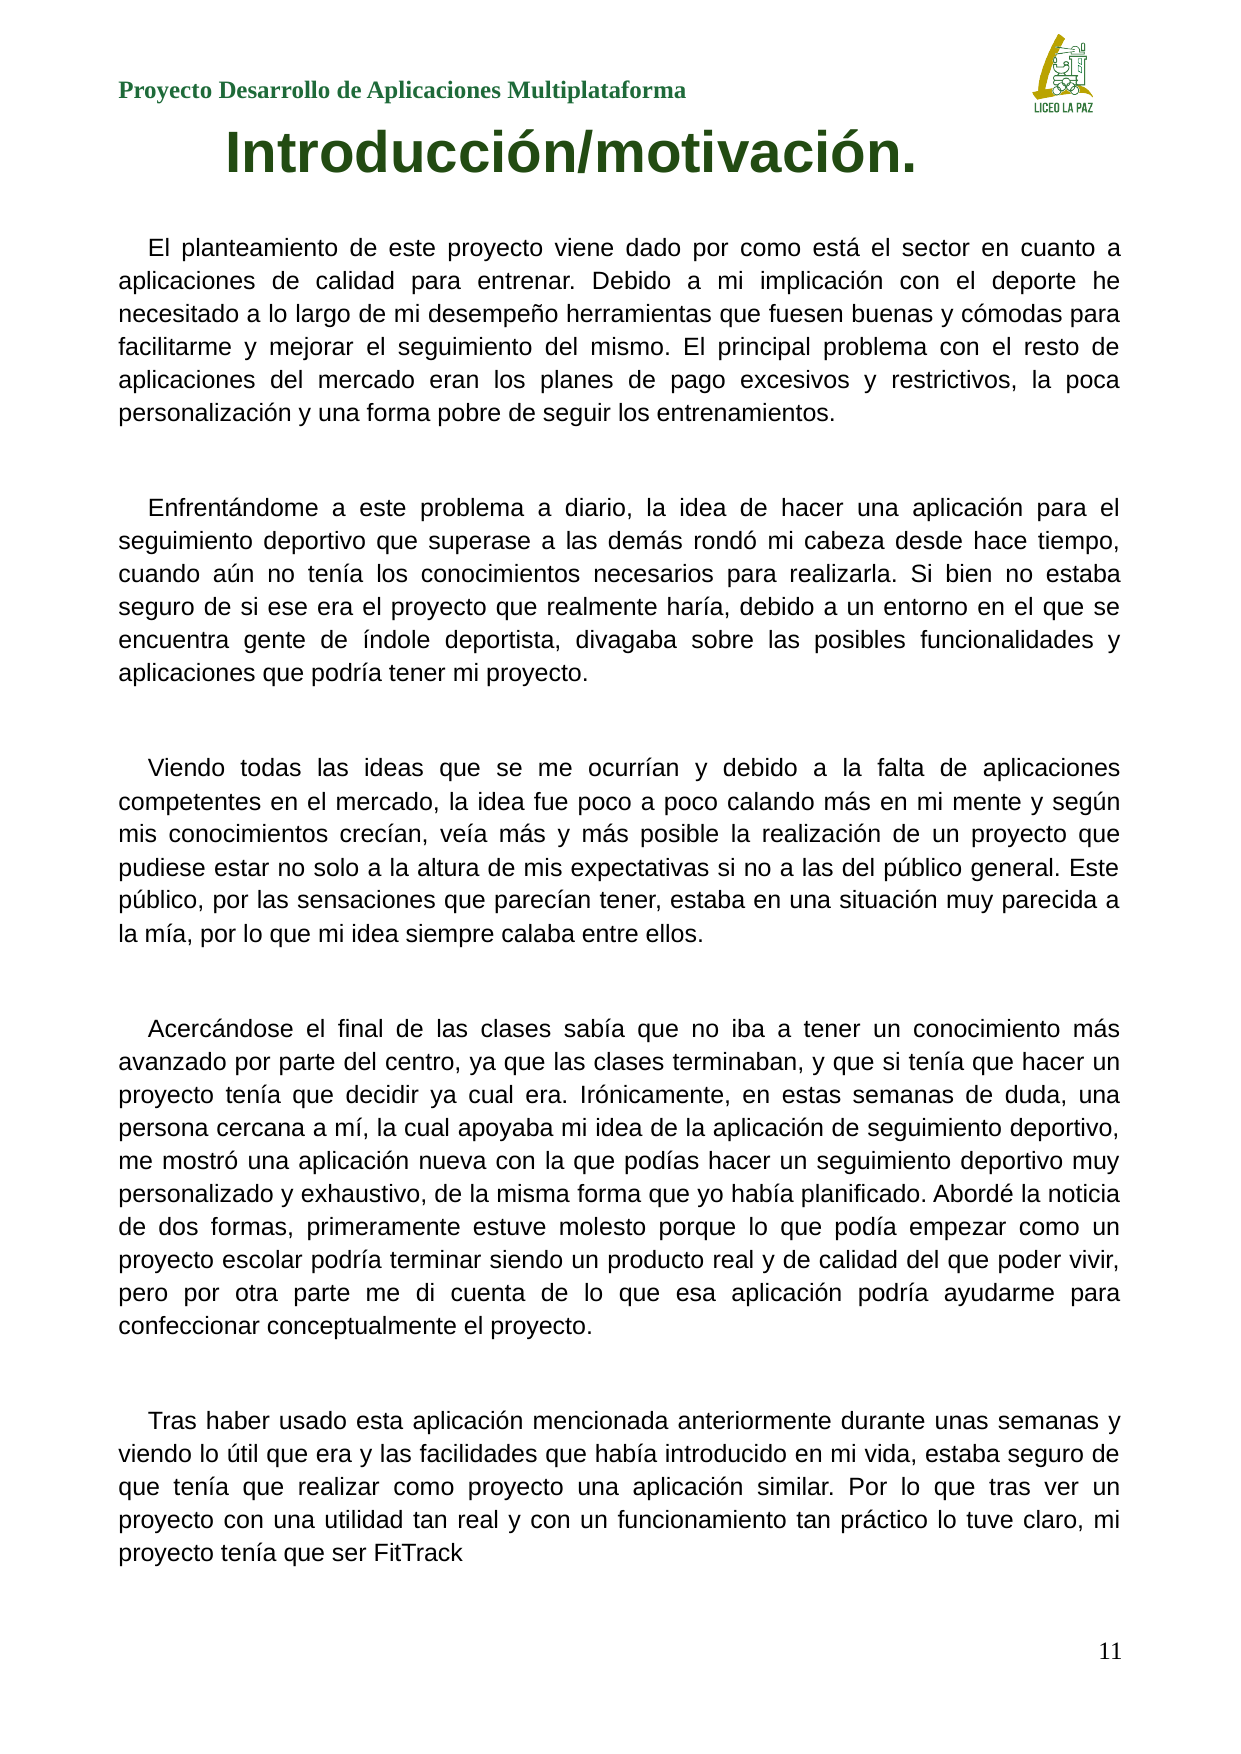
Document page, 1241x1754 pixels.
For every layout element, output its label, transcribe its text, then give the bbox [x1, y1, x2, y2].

text Acercándose el final de las clases sabía que no iba a tener un conocimiento más avanzado por parte del centro, ya que las clases terminaban, y que si tenía que hacer un proyecto tenía que decidir ya cual era. Irónicamente, en estas semanas de duda, una persona cercana a mí, la cual apoyaba mi idea de la aplicación de seguimiento deportivo, me mostró una aplicación nueva con la que podías hacer un seguimiento deportivo muy personalizado y exhaustivo, de la misma forma que yo había planificado. Abordé la noticia de dos formas, primeramente estuve molesto porque lo que podía empezar como un proyecto escolar podría terminar siendo un producto real y de calidad del que poder vivir, pero por otra parte me di cuenta de lo que esa aplicación podría ayudarme para confeccionar conceptualmente el proyecto. [118, 1014, 1122, 1340]
subtitle Introducción/motivación. [118, 118, 1122, 185]
text Tras haber usado esta aplicación mencionada anteriormente durante unas semanas y viendo lo útil que era y las facilidades que había introducido en mi vida, estaba seguro de que tenía que realizar como proyecto una aplicación similar. Por lo que tras ver un proyecto con una utilidad tan real y con un funcionamiento tan práctico lo tuve claro, mi proyecto tenía que ser FitTrack [118, 1406, 1122, 1567]
text Enfrentándome a este problema a diario, la idea de hacer una aplicación para el seguimiento deportivo que superase a las demás rondó mi cabeza desde hace tiempo, cuando aún no tenía los conocimientos necesarios para realizarla. Si bien no estaba seguro de si ese era el proyecto que realmente haría, debido a un entorno en el que se encuentra gente de índole deportista, divagaba sobre las posibles funcionalidades y aplicaciones que podría tener mi proyecto. [118, 493, 1122, 687]
text Viendo todas las ideas que se me ocurrían y debido a la falta de aplicaciones competentes en el mercado, la idea fue poco a poco calando más en mi mente y según mis conocimientos crecían, veía más y más posible la realización de un proyecto que pudiese estar no solo a la altura de mis expectativas si no a las del público general. Este público, por las sensaciones que parecían tener, estaba en una situación muy parecida a la mía, por lo que mi idea siempre calaba entre ellos. [118, 753, 1122, 947]
text El planteamiento de este proyecto viene dado por como está el sector en cuanto a aplicaciones de calidad para entrenar. Debido a mi implicación con el deporte he necesitado a lo largo de mi desempeño herramientas que fuesen buenas y cómodas para facilitarme y mejorar el seguimiento del mismo. El principal problema con el resto de aplicaciones del mercado eran los planes de pago excesivos y restrictivos, la poca personalización y una forma pobre de seguir los entrenamientos. [118, 233, 1122, 427]
picture [1025, 26, 1100, 121]
